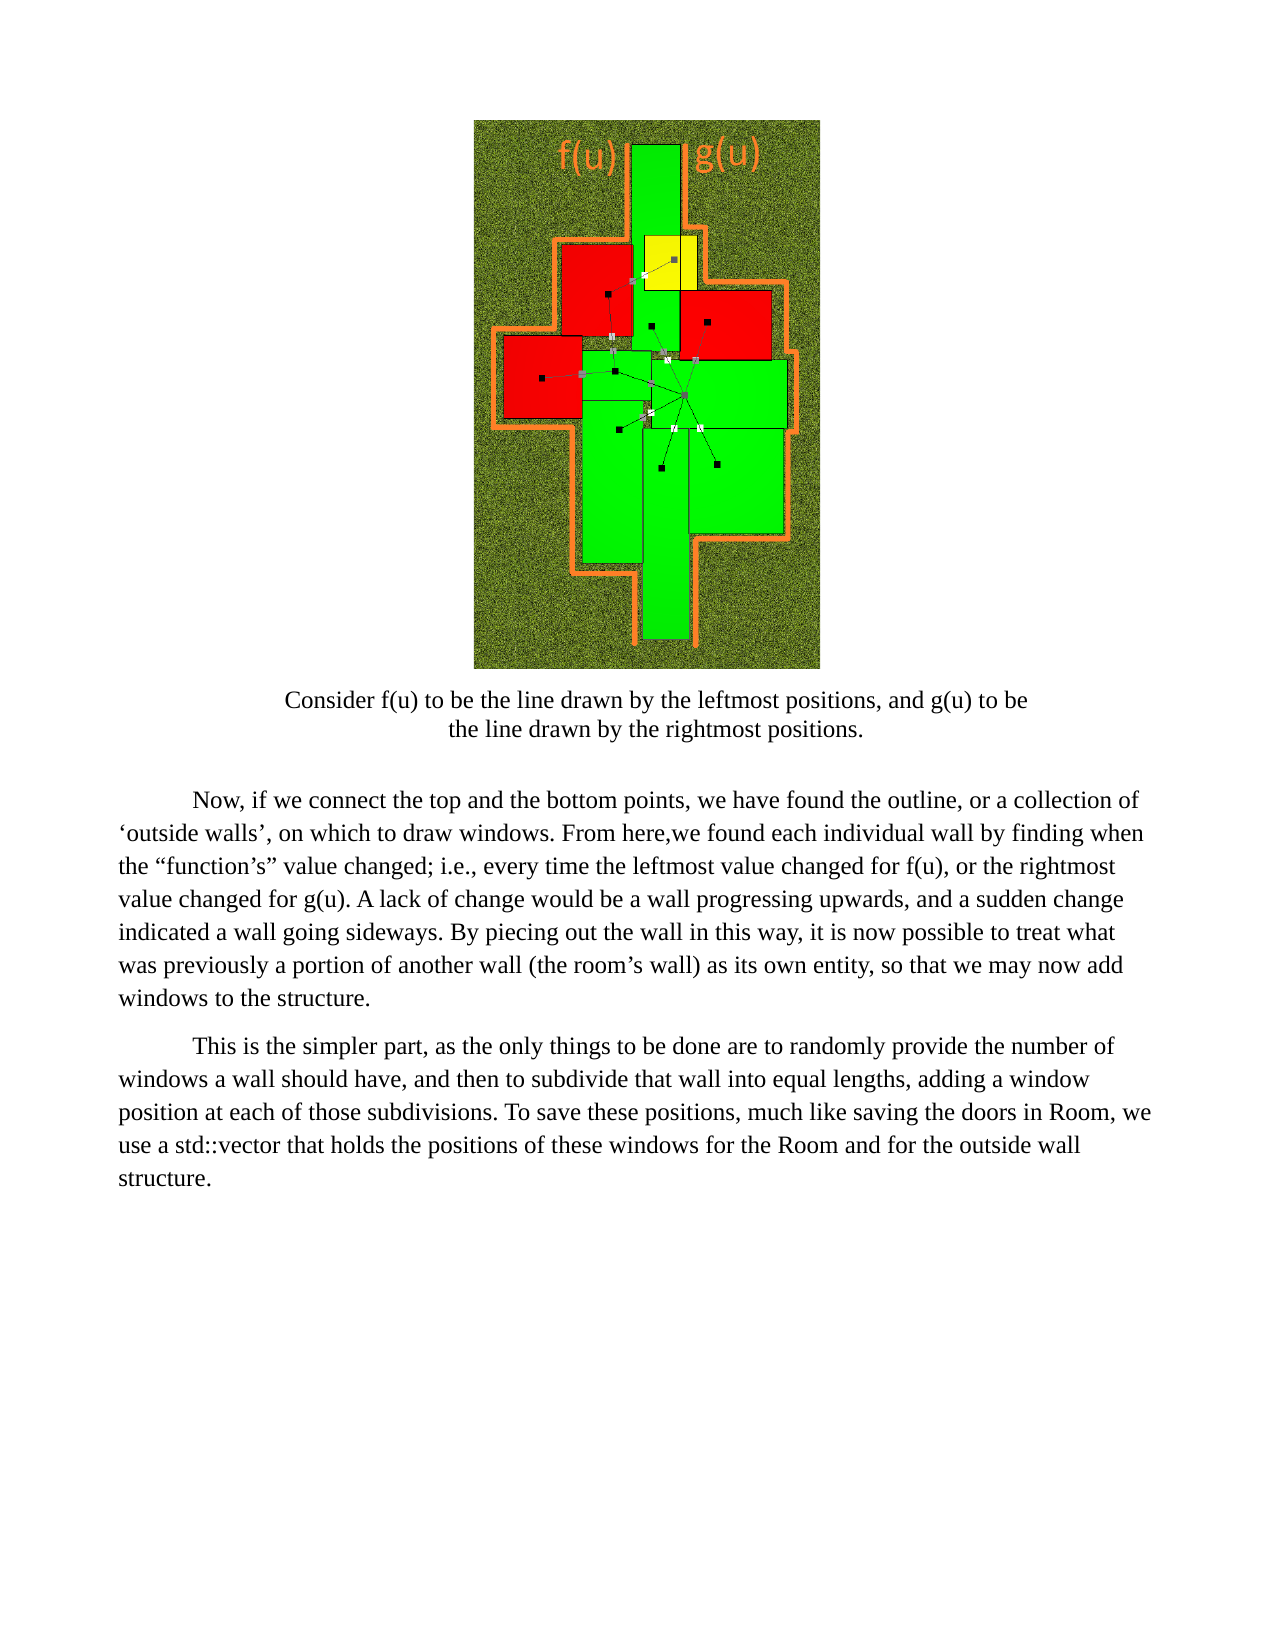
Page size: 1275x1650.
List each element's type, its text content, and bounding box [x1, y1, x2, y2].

text Now, if we connect the top and the bottom points, we have found the outline, or a collection of ‘outside walls’, on which to draw windows. From here,we found each individual wall by finding when the “function’s” value changed; i.e., every time the leftmost value changed for f(u), or the rightmost value changed for g(u). A lack of change would be a wall progressing upwards, and a sudden change indicated a wall going sideways. By piecing out the wall in this way, it is now possible to treat what was previously a portion of another wall (the room’s wall) as its own entity, so that we may now add windows to the structure. [118, 118, 1157, 1012]
picture [473, 120, 821, 669]
text This is the simpler part, as the only things to be done are to randomly provide the number of windows a wall should have, and then to subdivide that wall into equal lengths, adding a window position at each of those subdivisions. To save these positions, much like saving the doors in Room, we use a std::vector that holds the positions of these windows for the Room and for the outside wall structure. [118, 1031, 1157, 1192]
